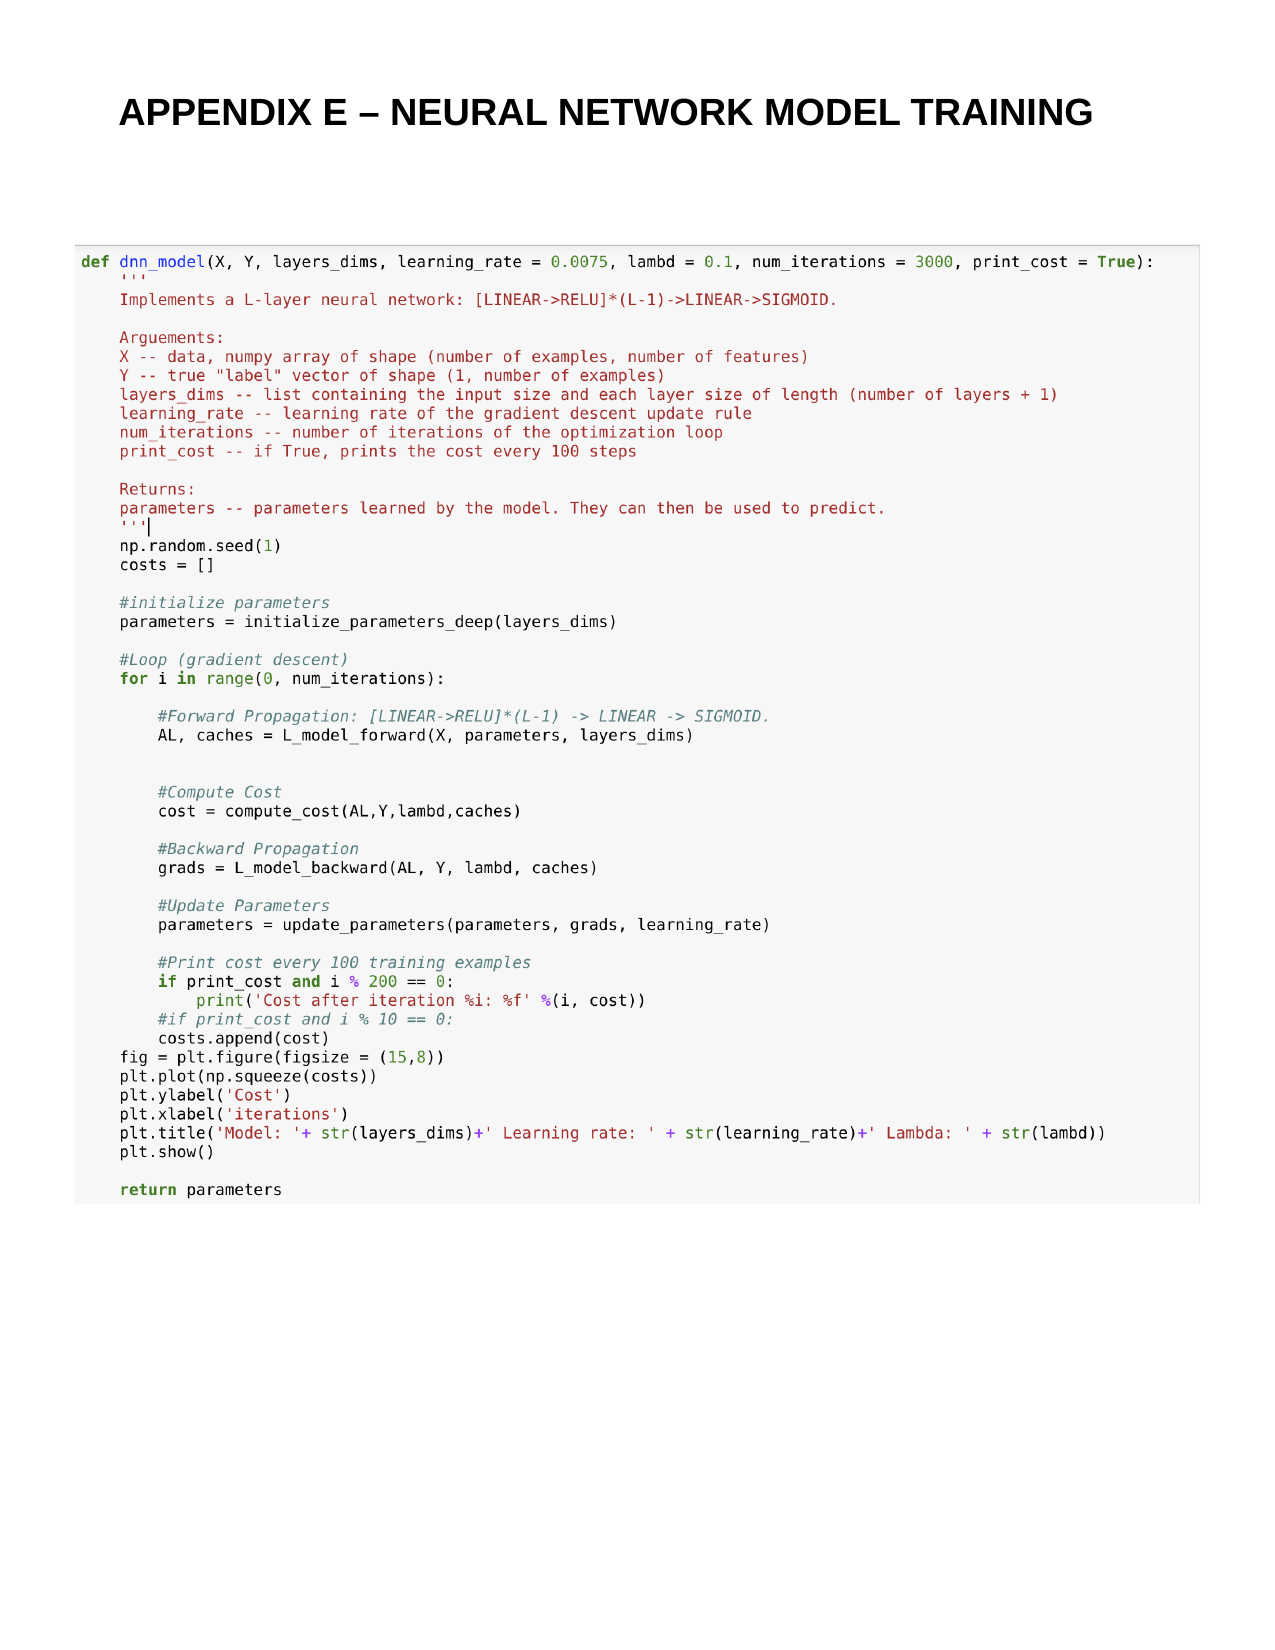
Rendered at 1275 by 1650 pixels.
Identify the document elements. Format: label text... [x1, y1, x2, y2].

subtitle APPENDIX E – NEURAL NETWORK MODEL TRAINING [118, 90, 1157, 134]
picture [75, 244, 1200, 1204]
